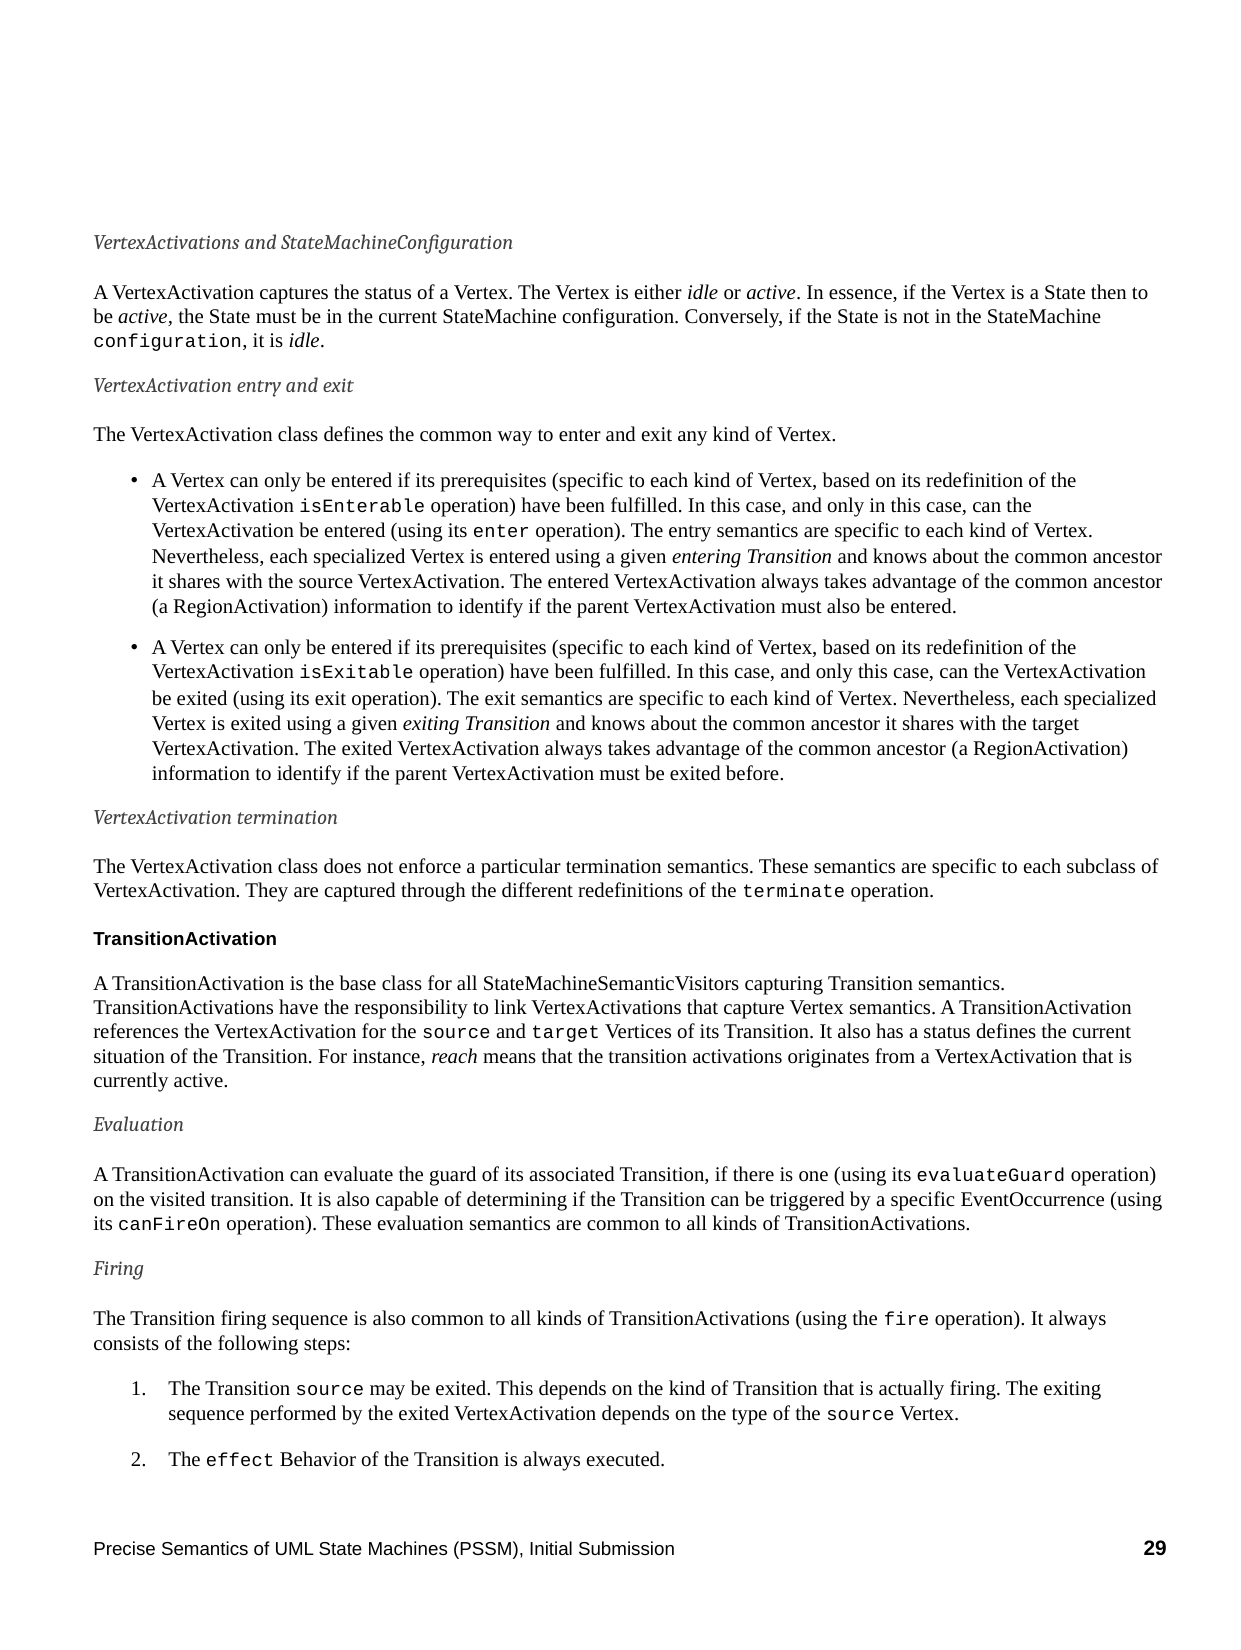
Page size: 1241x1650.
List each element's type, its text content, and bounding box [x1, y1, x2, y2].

subtitle TransitionActivation [93, 928, 1164, 949]
subtitle VertexActivations and StateMachineConfiguration [93, 231, 1164, 255]
text A TransitionActivation can evaluate the guard of its associated Transition, if there is one (using its evaluateGuard operation) on the visited transition. It is also capable of determining if the Transition can be triggered by a specific EventOccurrence (using its canFireOn operation). These evaluation semantics are common to all kinds of TransitionActivations. [93, 1162, 1164, 1236]
text A VertexActivation captures the status of a Vertex. The Vertex is either idle or active. In essence, if the Vertex is a State then to be active, the State must be in the current StateMachine configuration. Conversely, if the State is not in the StateMachine configuration, it is idle. [93, 279, 1164, 353]
list The Transition source may be exited. This depends on the kind of Transition that is actually firing. The exiting sequence performed by the exited VertexActivation depends on the type of the source Vertex. [131, 1376, 1164, 1426]
text The Transition firing sequence is also common to all kinds of TransitionActivations (using the fire operation). It always consists of the following steps: [93, 1305, 1164, 1354]
text The VertexActivation class does not enforce a particular termination semantics. These semantics are specific to each subclass of VertexActivation. They are captured through the different redefinitions of the terminate operation. [93, 854, 1164, 903]
subtitle VertexActivation termination [93, 805, 1164, 829]
text A TransitionActivation is the base class for all StateMachineSemanticVisitors capturing Transition semantics. TransitionActivations have the responsibility to link VertexActivations that capture Vertex semantics. A TransitionActivation references the VertexActivation for the source and target Vertices of its Transition. It also has a status defines the current situation of the Transition. For instance, reach means that the transition activations originates from a VertexActivation that is currently active. [93, 971, 1164, 1092]
subtitle Evaluation [93, 1113, 1164, 1137]
list A Vertex can only be entered if its prerequisites (specific to each kind of Vertex, based on its redefinition of the VertexActivation isEnterable operation) have been fulfilled. In this case, and only in this case, can the VertexActivation be entered (using its enter operation). The entry semantics are specific to each kind of Vertex. Nevertheless, each specialized Vertex is entered using a given entering Transition and knows about the common ancestor it shares with the source VertexActivation. The entered VertexActivation always takes advantage of the common ancestor (a RegionActivation) information to identify if the parent VertexActivation must also be entered. [131, 467, 1164, 618]
list The effect Behavior of the Transition is always executed. [131, 1447, 1164, 1472]
list A Vertex can only be entered if its prerequisites (specific to each kind of Vertex, based on its redefinition of the VertexActivation isExitable operation) have been fulfilled. In this case, and only this case, can the VertexActivation be exited (using its exit operation). The exit semantics are specific to each kind of Vertex. Nevertheless, each specialized Vertex is exited using a given exiting Transition and knows about the common ancestor it shares with the target VertexActivation. The exited VertexActivation always takes advantage of the common ancestor (a RegionActivation) information to identify if the parent VertexActivation must be exited before. [131, 634, 1164, 784]
subtitle VertexActivation entry and exit [93, 374, 1164, 398]
subtitle Firing [93, 1257, 1164, 1281]
text The VertexActivation class defines the common way to enter and exit any kind of Vertex. [93, 422, 1164, 446]
